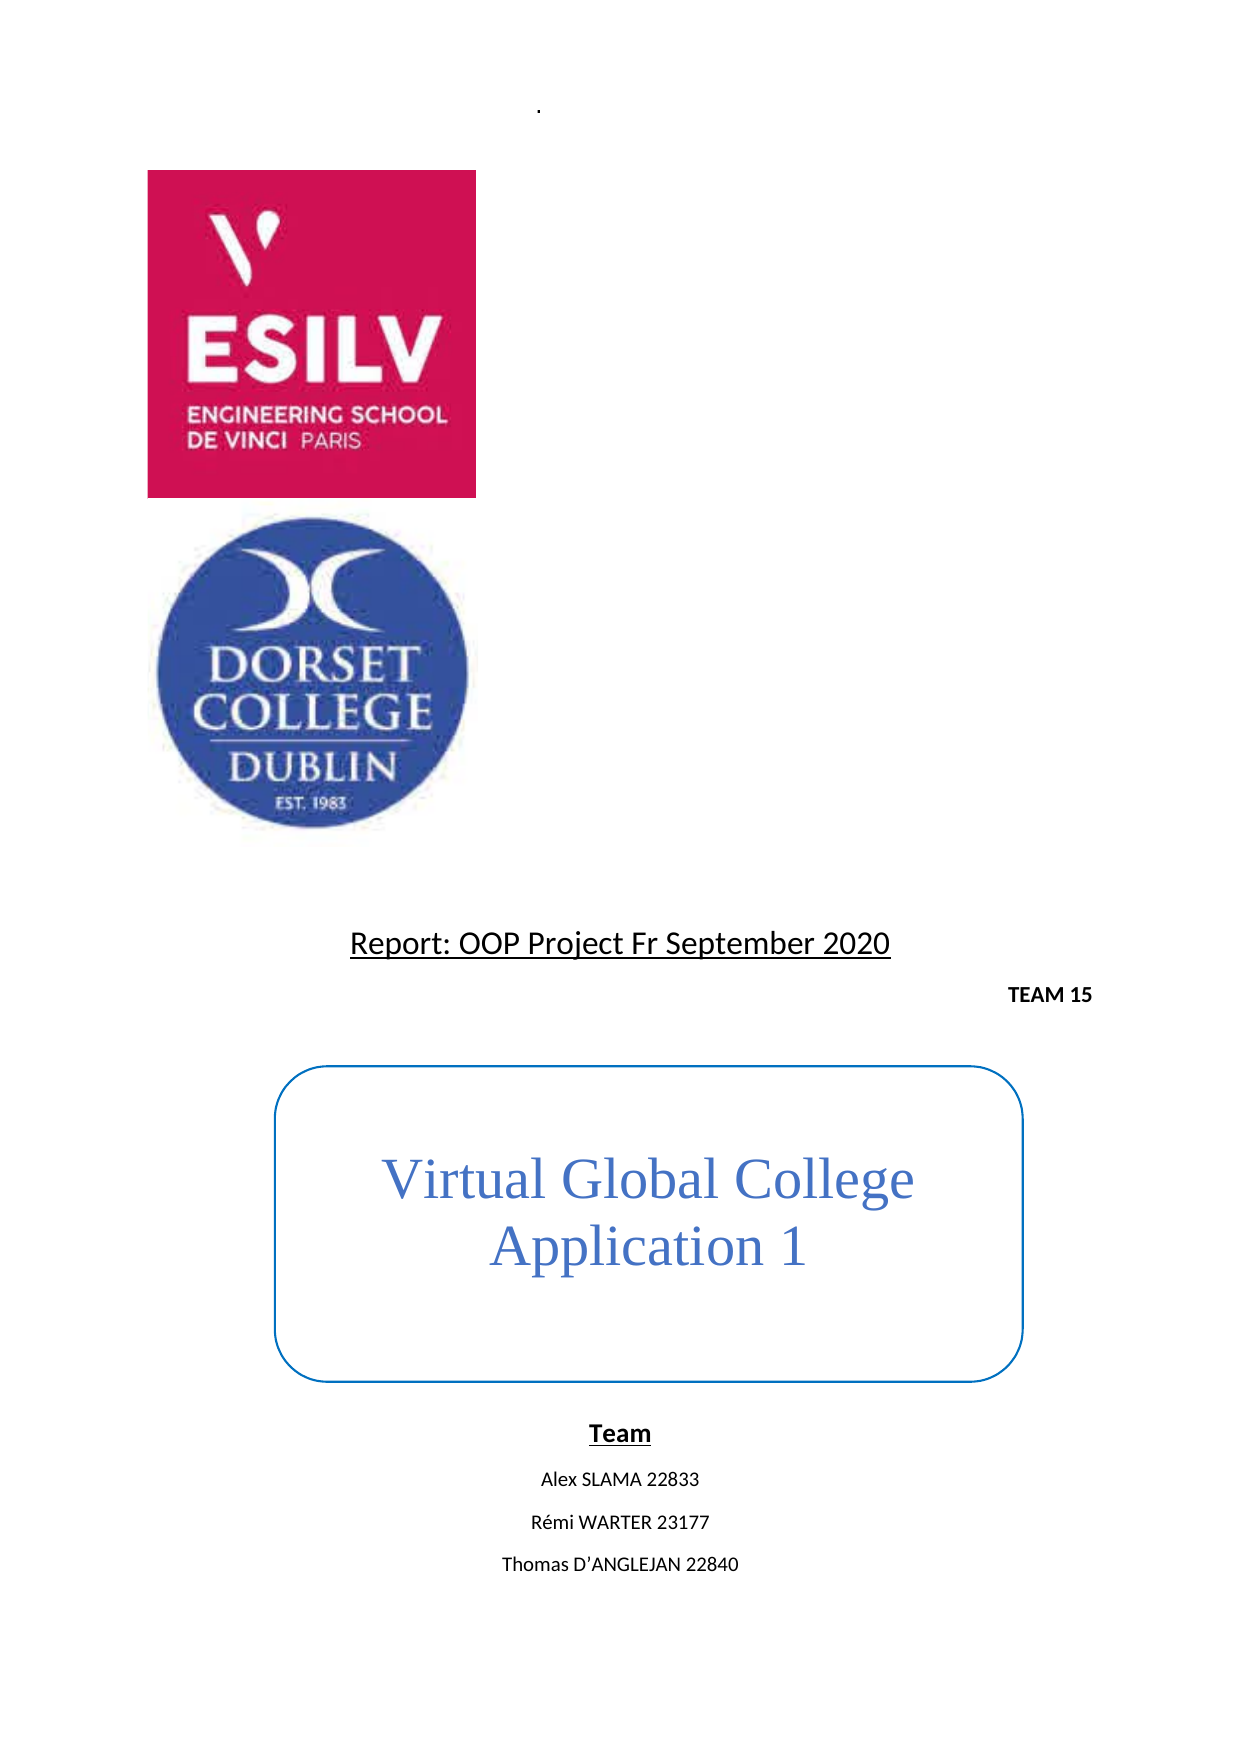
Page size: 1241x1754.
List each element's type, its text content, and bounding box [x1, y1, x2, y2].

text Alex SLAMA 22833 [148, 1467, 1093, 1492]
text TEAM 15 [148, 981, 1093, 1008]
text Rémi WARTER 23177 [148, 1509, 1093, 1534]
text Thomas D’ANGLEJAN 22840 [148, 1552, 1093, 1577]
text Report: OOP Project Fr September 2020 [148, 922, 1093, 963]
text Team [148, 1416, 1093, 1449]
text Virtual Global College Application 1 [303, 1144, 994, 1278]
